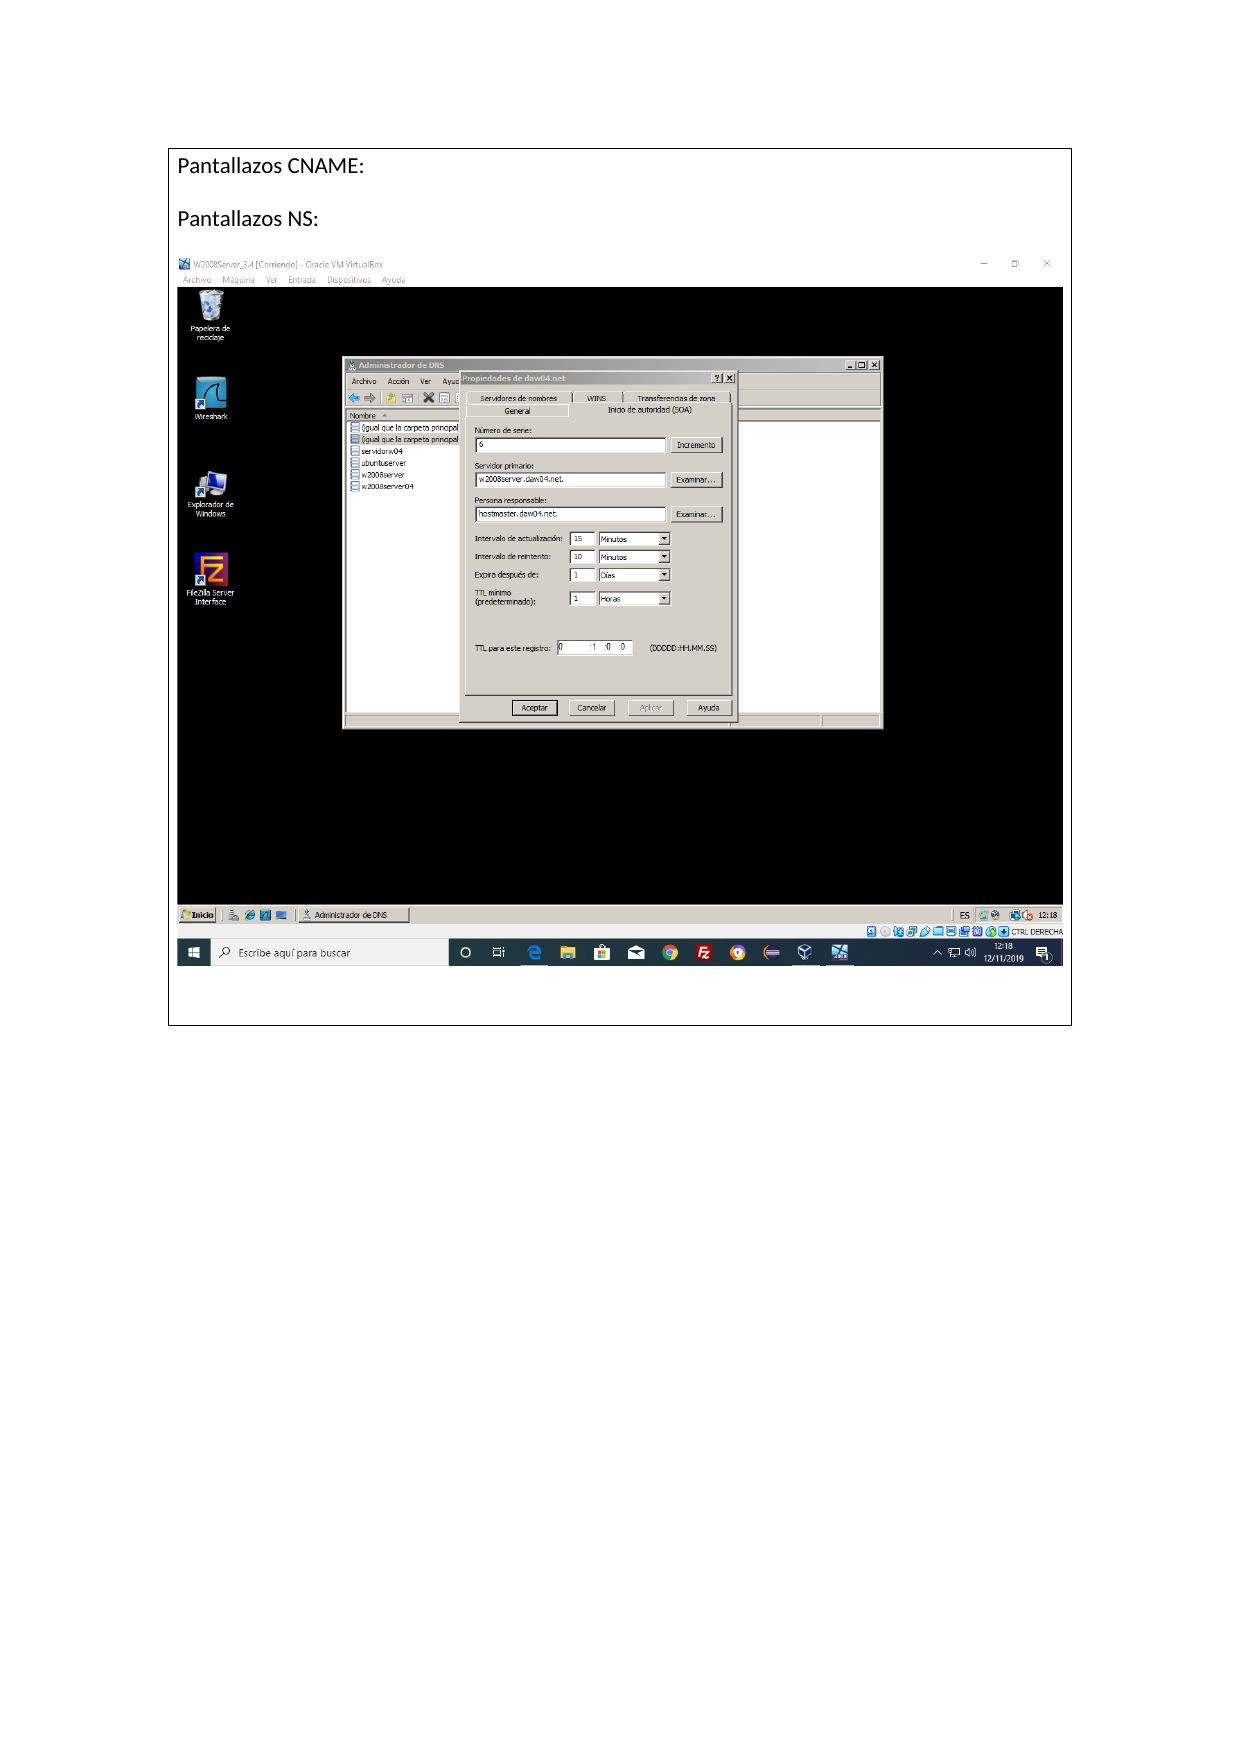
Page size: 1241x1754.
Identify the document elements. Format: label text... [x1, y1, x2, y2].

text Pantallazos NS: [169, 201, 1071, 232]
text Pantallazos CNAME: [169, 149, 1071, 179]
picture [177, 256, 1063, 966]
